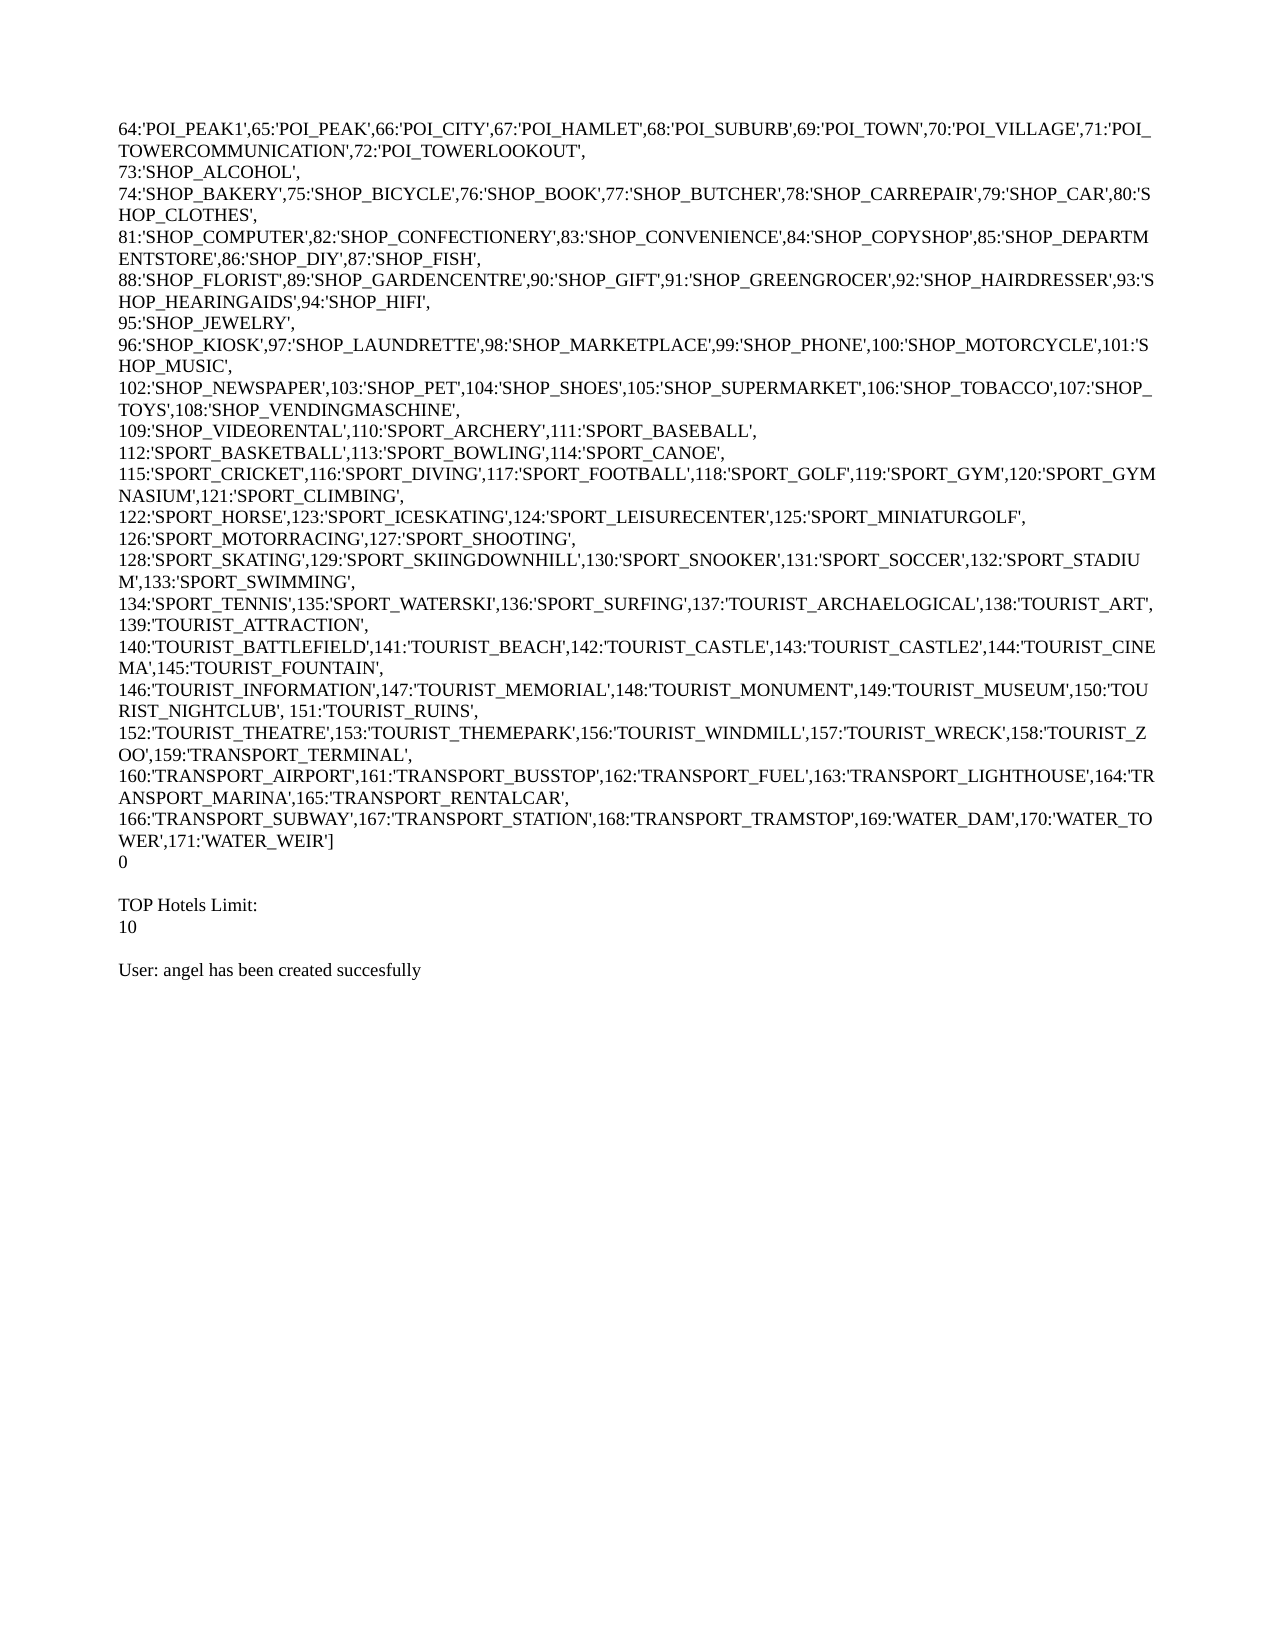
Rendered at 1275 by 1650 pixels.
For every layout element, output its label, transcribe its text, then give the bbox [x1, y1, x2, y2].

text 81:'SHOP_COMPUTER',82:'SHOP_CONFECTIONERY',83:'SHOP_CONVENIENCE',84:'SHOP_COPYSHOP',85:'SHOP_DEPARTMENTSTORE',86:'SHOP_DIY',87:'SHOP_FISH', [118, 226, 1157, 269]
text 122:'SPORT_HORSE',123:'SPORT_ICESKATING',124:'SPORT_LEISURECENTER',125:'SPORT_MINIATURGOLF', 126:'SPORT_MOTORRACING',127:'SPORT_SHOOTING', [118, 506, 1157, 549]
text TOP Hotels Limit: [118, 894, 1157, 916]
text 0 [118, 851, 1157, 873]
text User: angel has been created succesfully [118, 959, 1157, 981]
text 10 [118, 916, 1157, 937]
text 73:'SHOP_ALCOHOL', 74:'SHOP_BAKERY',75:'SHOP_BICYCLE',76:'SHOP_BOOK',77:'SHOP_BUTCHER',78:'SHOP_CARREPAIR',79:'SHOP_CAR',80:'SHOP_CLOTHES', [118, 161, 1157, 226]
text 152:'TOURIST_THEATRE',153:'TOURIST_THEMEPARK',156:'TOURIST_WINDMILL',157:'TOURIST_WRECK',158:'TOURIST_ZOO',159:'TRANSPORT_TERMINAL', [118, 722, 1157, 765]
text 109:'SHOP_VIDEORENTAL',110:'SPORT_ARCHERY',111:'SPORT_BASEBALL', 112:'SPORT_BASKETBALL',113:'SPORT_BOWLING',114:'SPORT_CANOE', [118, 420, 1157, 463]
text 95:'SHOP_JEWELRY', 96:'SHOP_KIOSK',97:'SHOP_LAUNDRETTE',98:'SHOP_MARKETPLACE',99:'SHOP_PHONE',100:'SHOP_MOTORCYCLE',101:'SHOP_MUSIC', [118, 312, 1157, 377]
text 88:'SHOP_FLORIST',89:'SHOP_GARDENCENTRE',90:'SHOP_GIFT',91:'SHOP_GREENGROCER',92:'SHOP_HAIRDRESSER',93:'SHOP_HEARINGAIDS',94:'SHOP_HIFI', [118, 269, 1157, 312]
text 146:'TOURIST_INFORMATION',147:'TOURIST_MEMORIAL',148:'TOURIST_MONUMENT',149:'TOURIST_MUSEUM',150:'TOURIST_NIGHTCLUB', 151:'TOURIST_RUINS', [118, 679, 1157, 722]
text 160:'TRANSPORT_AIRPORT',161:'TRANSPORT_BUSSTOP',162:'TRANSPORT_FUEL',163:'TRANSPORT_LIGHTHOUSE',164:'TRANSPORT_MARINA',165:'TRANSPORT_RENTALCAR', [118, 765, 1157, 808]
text 64:'POI_PEAK1',65:'POI_PEAK',66:'POI_CITY',67:'POI_HAMLET',68:'POI_SUBURB',69:'POI_TOWN',70:'POI_VILLAGE',71:'POI_TOWERCOMMUNICATION',72:'POI_TOWERLOOKOUT', [118, 118, 1157, 161]
text 166:'TRANSPORT_SUBWAY',167:'TRANSPORT_STATION',168:'TRANSPORT_TRAMSTOP',169:'WATER_DAM',170:'WATER_TOWER',171:'WATER_WEIR'] [118, 808, 1157, 851]
text 140:'TOURIST_BATTLEFIELD',141:'TOURIST_BEACH',142:'TOURIST_CASTLE',143:'TOURIST_CASTLE2',144:'TOURIST_CINEMA',145:'TOURIST_FOUNTAIN', [118, 636, 1157, 679]
text 128:'SPORT_SKATING',129:'SPORT_SKIINGDOWNHILL',130:'SPORT_SNOOKER',131:'SPORT_SOCCER',132:'SPORT_STADIUM',133:'SPORT_SWIMMING', [118, 549, 1157, 592]
text 102:'SHOP_NEWSPAPER',103:'SHOP_PET',104:'SHOP_SHOES',105:'SHOP_SUPERMARKET',106:'SHOP_TOBACCO',107:'SHOP_TOYS',108:'SHOP_VENDINGMASCHINE', [118, 377, 1157, 420]
text 115:'SPORT_CRICKET',116:'SPORT_DIVING',117:'SPORT_FOOTBALL',118:'SPORT_GOLF',119:'SPORT_GYM',120:'SPORT_GYMNASIUM',121:'SPORT_CLIMBING', [118, 463, 1157, 506]
text 134:'SPORT_TENNIS',135:'SPORT_WATERSKI',136:'SPORT_SURFING',137:'TOURIST_ARCHAELOGICAL',138:'TOURIST_ART',139:'TOURIST_ATTRACTION', [118, 592, 1157, 636]
